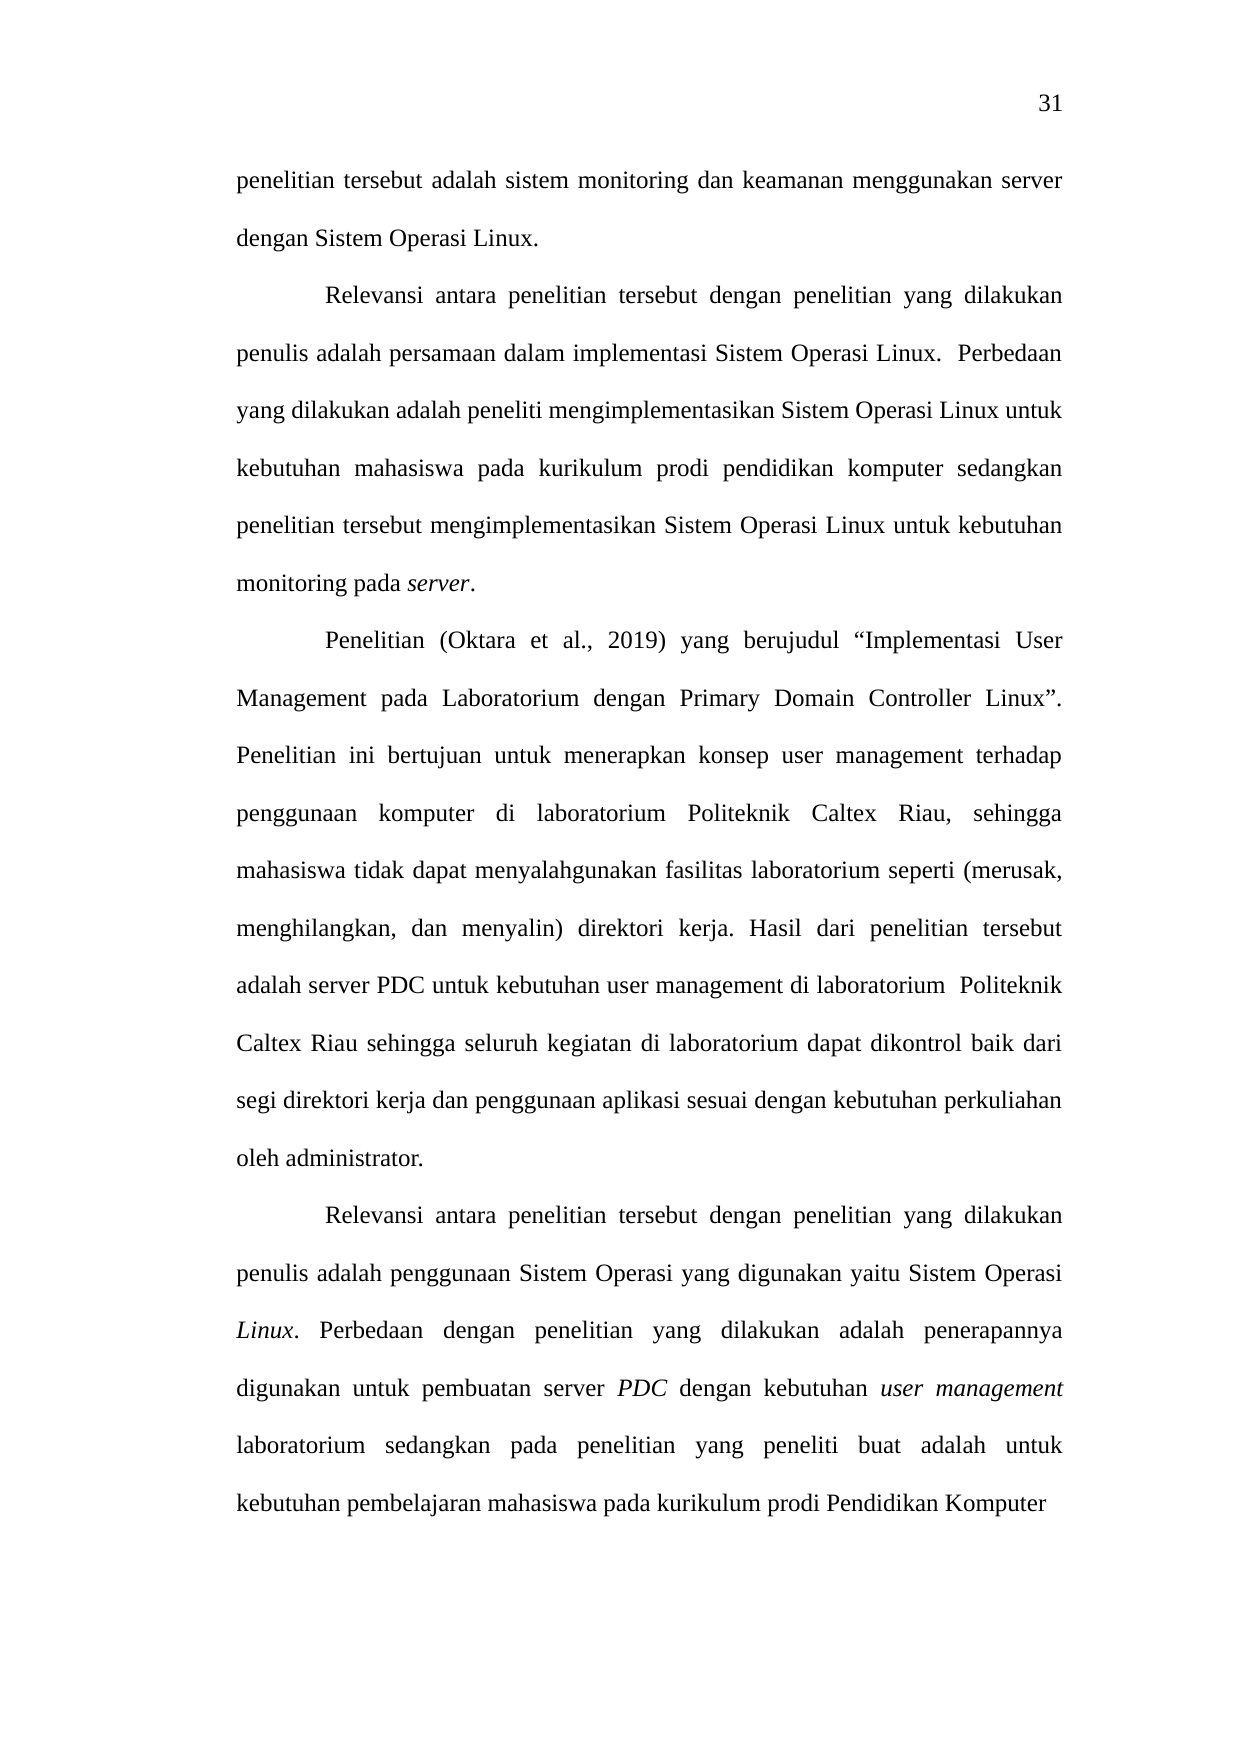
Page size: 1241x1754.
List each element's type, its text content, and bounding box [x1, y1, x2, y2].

text penelitian tersebut adalah sistem monitoring dan keamanan menggunakan server dengan Sistem Operasi Linux. [236, 165, 1063, 252]
text Relevansi antara penelitian tersebut dengan penelitian yang dilakukan penulis adalah penggunaan Sistem Operasi yang digunakan yaitu Sistem Operasi Linux. Perbedaan dengan penelitian yang dilakukan adalah penerapannya digunakan untuk pembuatan server PDC dengan kebutuhan user management laboratorium sedangkan pada penelitian yang peneliti buat adalah untuk kebutuhan pembelajaran mahasiswa pada kurikulum prodi Pendidikan Komputer [236, 1200, 1063, 1517]
text Penelitian (Oktara et al., 2019)⁠ yang berujudul “Implementasi User Management pada Laboratorium dengan Primary Domain Controller Linux”. Penelitian ini bertujuan untuk menerapkan konsep user management terhadap penggunaan komputer di laboratorium Politeknik Caltex Riau, sehingga mahasiswa tidak dapat menyalahgunakan fasilitas laboratorium seperti (merusak, menghilangkan, dan menyalin) direktori kerja. Hasil dari penelitian tersebut adalah server PDC untuk kebutuhan user management di laboratorium Politeknik Caltex Riau sehingga seluruh kegiatan di laboratorium dapat dikontrol baik dari segi direktori kerja dan penggunaan aplikasi sesuai dengan kebutuhan perkuliahan oleh administrator. [236, 625, 1063, 1172]
text Relevansi antara penelitian tersebut dengan penelitian yang dilakukan penulis adalah persamaan dalam implementasi Sistem Operasi Linux. Perbedaan yang dilakukan adalah peneliti mengimplementasikan Sistem Operasi Linux untuk kebutuhan mahasiswa pada kurikulum prodi pendidikan komputer sedangkan penelitian tersebut mengimplementasikan Sistem Operasi Linux untuk kebutuhan monitoring pada server. [236, 280, 1063, 597]
